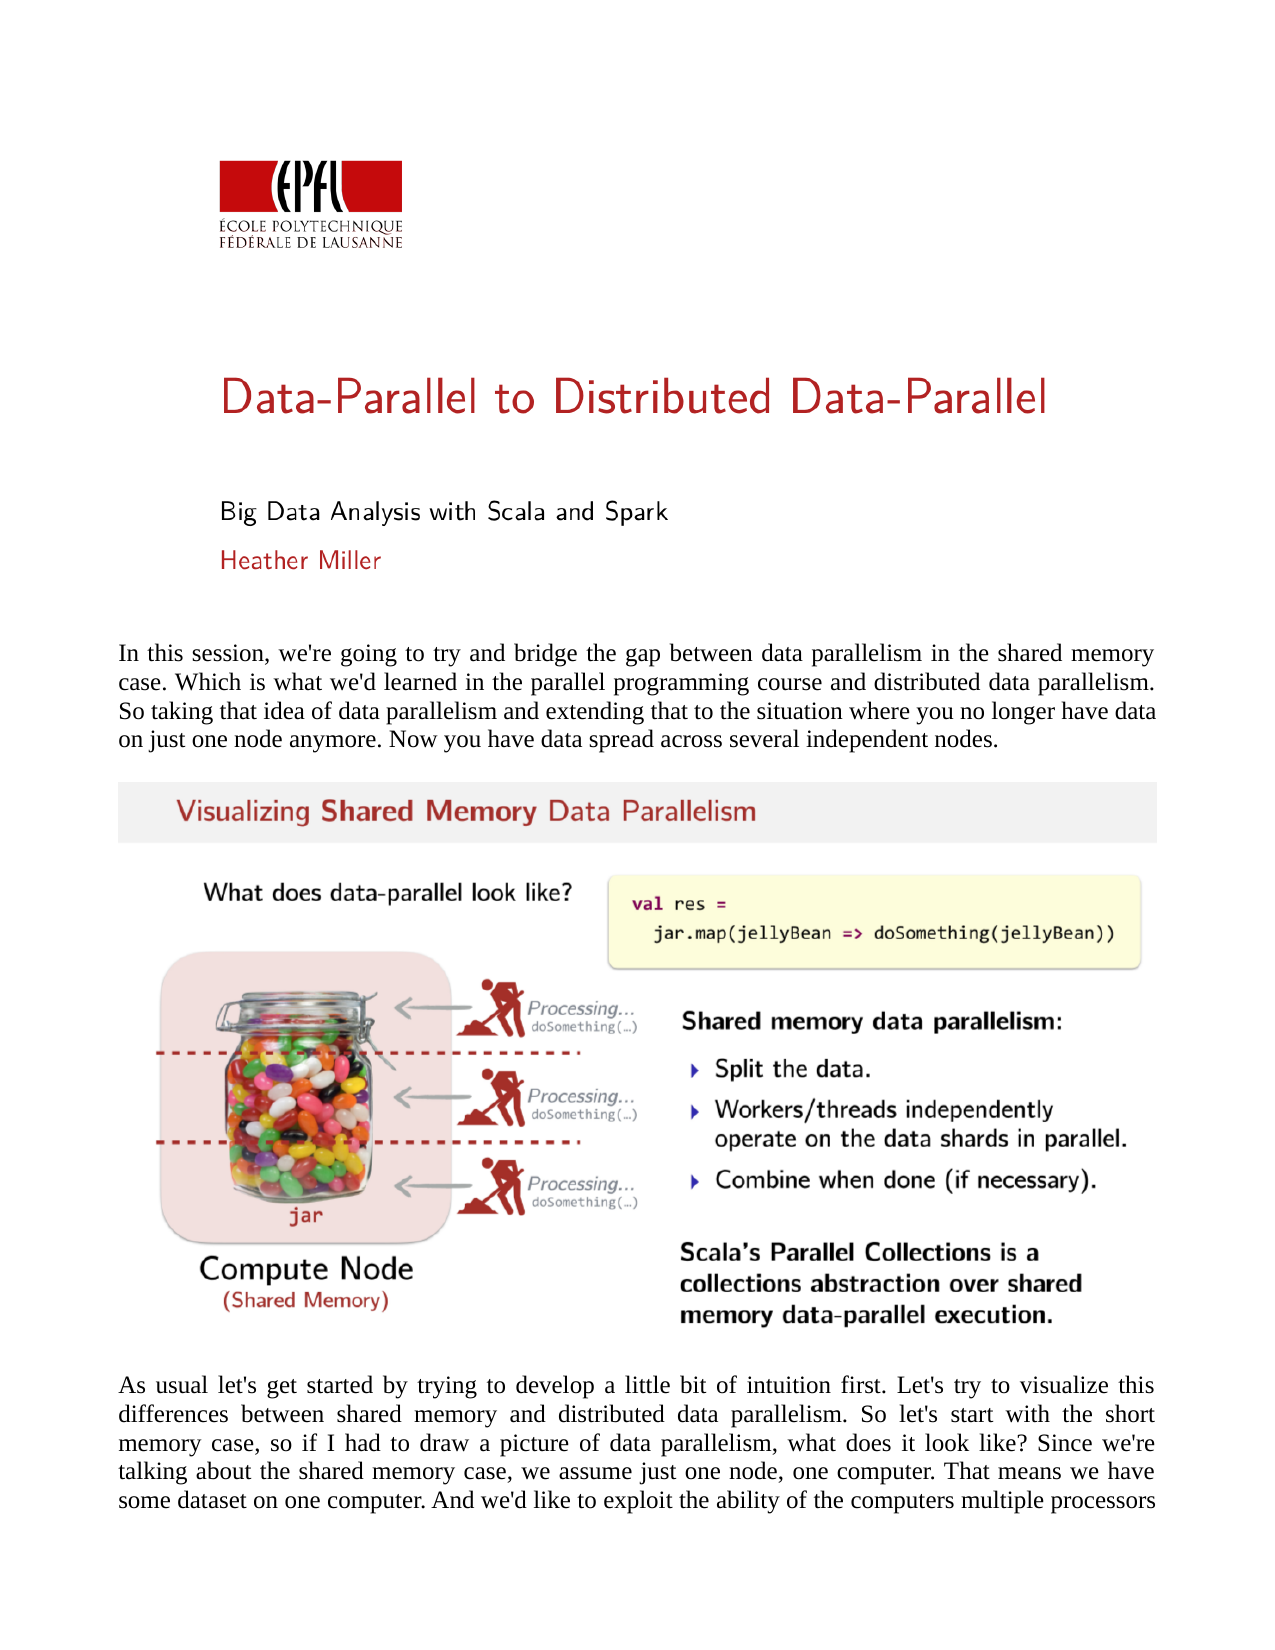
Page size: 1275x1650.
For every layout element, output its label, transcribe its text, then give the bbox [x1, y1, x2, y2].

text In this session, we're going to try and bridge the gap between data parallelism in the shared memory case. Which is what we'd learned in the parallel programming course and distributed data parallelism. So taking that idea of data parallelism and extending that to the situation where you no longer have data on just one node anymore. Now you have data spread across several independent nodes. [118, 638, 1157, 753]
picture [118, 782, 1157, 1342]
picture [118, 146, 1157, 581]
text As usual let's get started by trying to develop a little bit of intuition first. Let's try to visualize this differences between shared memory and distributed data parallelism. So let's start with the short memory case, so if I had to draw a picture of data parallelism, what does it look like? Since we're talking about the shared memory case, we assume just one node, one computer. That means we have some dataset on one computer. And we'd like to exploit the ability of the computers multiple processors [118, 1370, 1157, 1514]
